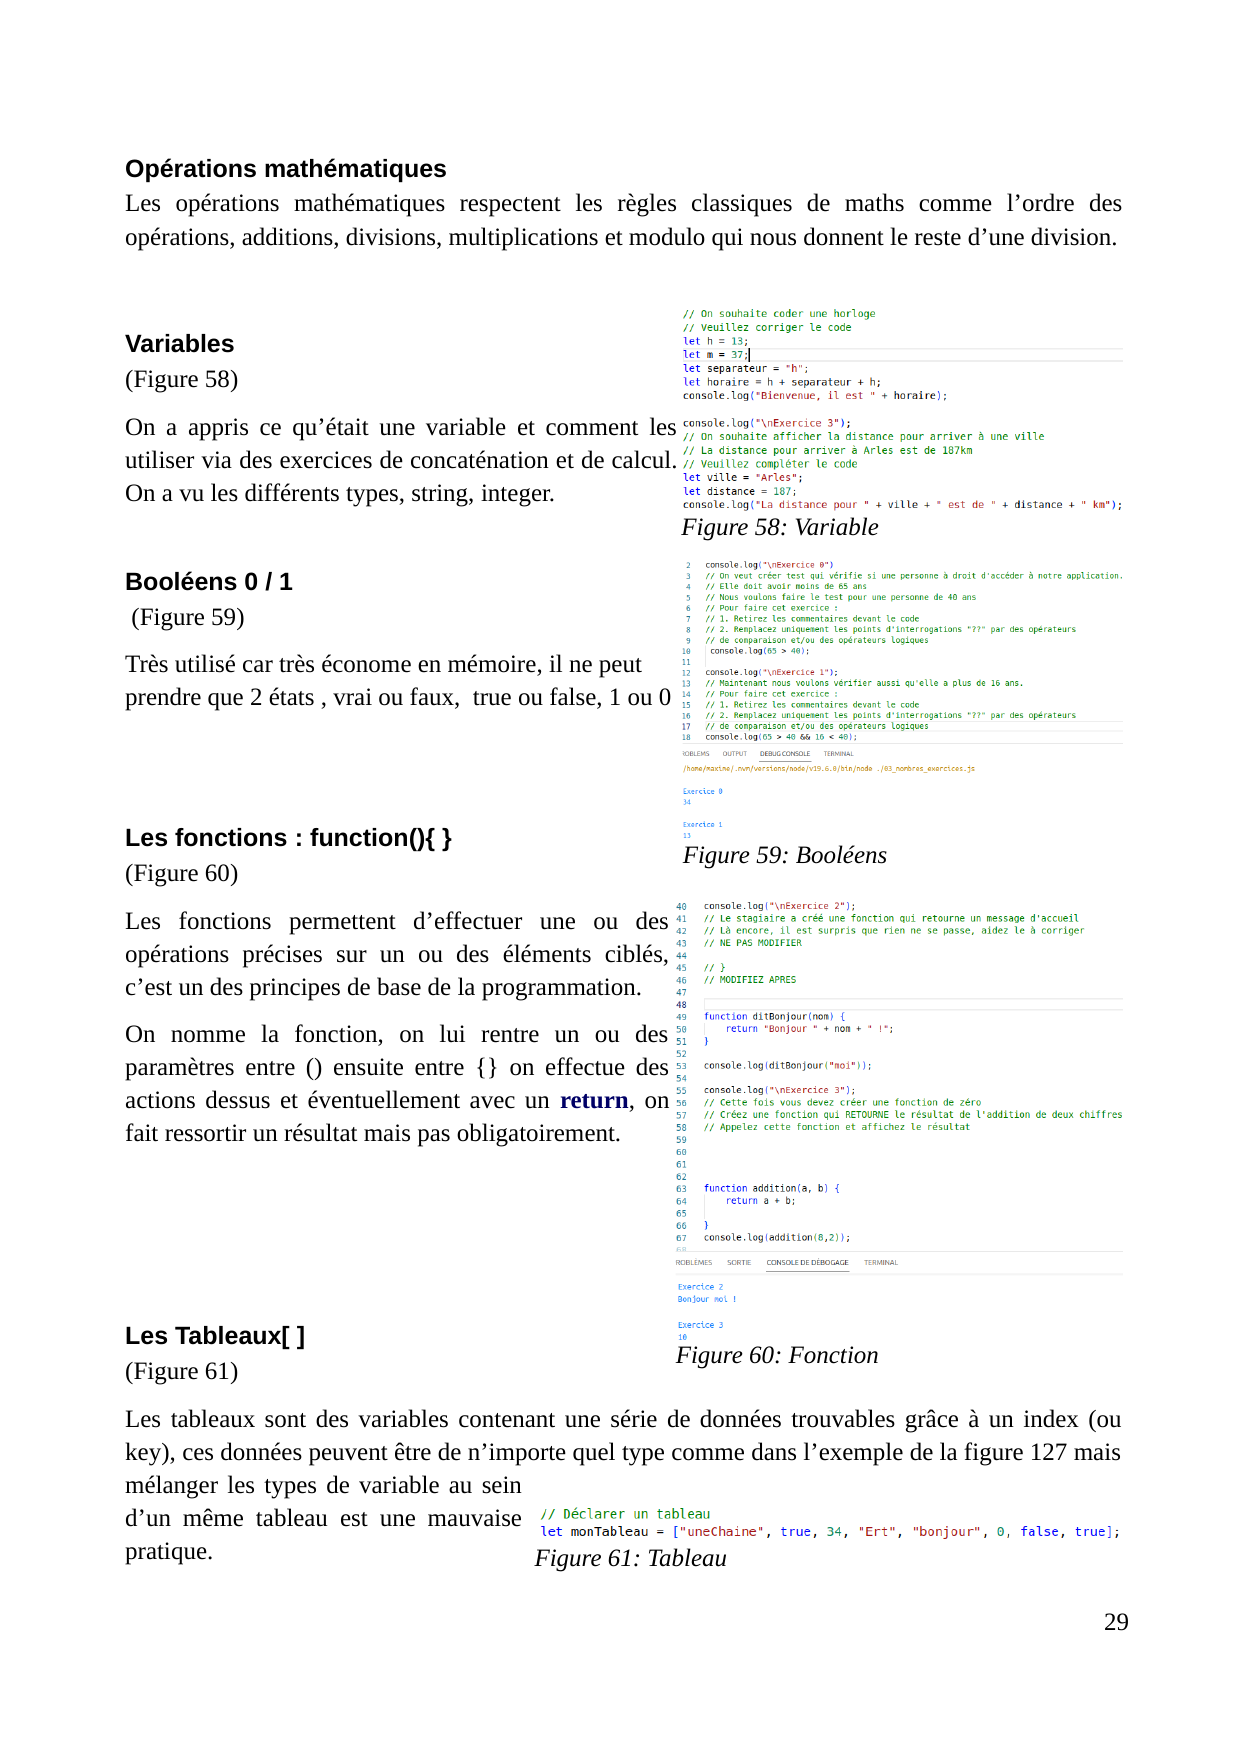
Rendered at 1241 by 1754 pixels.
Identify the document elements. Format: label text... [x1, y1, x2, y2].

text Figure 59: Booléens [683, 841, 1123, 869]
subtitle Opérations mathématiques [125, 153, 1123, 182]
picture [682, 561, 1123, 841]
text [676, 889, 1123, 901]
text Les tableaux sont des variables contenant une série de données trouvables grâce à un index (ou key), ces données peuvent être de n’importe quel type comme dans l’exemple de la figure 127 mais mélanger les types de variable au sein d’un même tableau est une mauvaise pratique. [125, 1404, 1123, 1565]
subtitle Variables [125, 329, 681, 358]
text (Figure 59) [125, 602, 682, 631]
text Figure 61: Tableau [534, 1543, 1122, 1572]
subtitle Les Tableaux[ ] [125, 1321, 676, 1350]
text Figure 58: Variable [681, 513, 1123, 541]
picture [534, 1506, 1122, 1543]
text Figure 60: Fonction [676, 1341, 1123, 1369]
text Les fonctions permettent d’effectuer une ou des opérations précises sur un ou des éléments ciblés, c’est un des principes de base de la programmation. [125, 906, 675, 1001]
text (Figure 61) [125, 1356, 1123, 1385]
text On a appris ce qu’était une variable et comment les utiliser via des exercices de concaténation et de calcul. On a vu les différents types, string, integer. [125, 412, 681, 507]
text (Figure 60) [125, 858, 1123, 887]
text Les opérations mathématiques respectent les règles classiques de maths comme l’ordre des opérations, additions, divisions, multiplications et modulo qui nous donnent le reste d’une division. [125, 188, 1123, 250]
subtitle Les fonctions : function(){ } [125, 823, 683, 852]
subtitle Booléens 0 / 1 [125, 538, 1123, 596]
picture [675, 901, 1123, 1341]
text (Figure 58) [125, 364, 681, 393]
text On nomme la fonction, on lui rentre un ou des paramètres entre () ensuite entre {} on effectue des actions dessus et éventuellement avec un return, on fait ressortir un résultat mais pas obligatoirement. [125, 1019, 675, 1147]
text Très utilisé car très économe en mémoire, il ne peut prendre que 2 états , vrai ou faux, true ou false, 1 ou 0 [125, 649, 682, 744]
picture [681, 309, 1123, 513]
